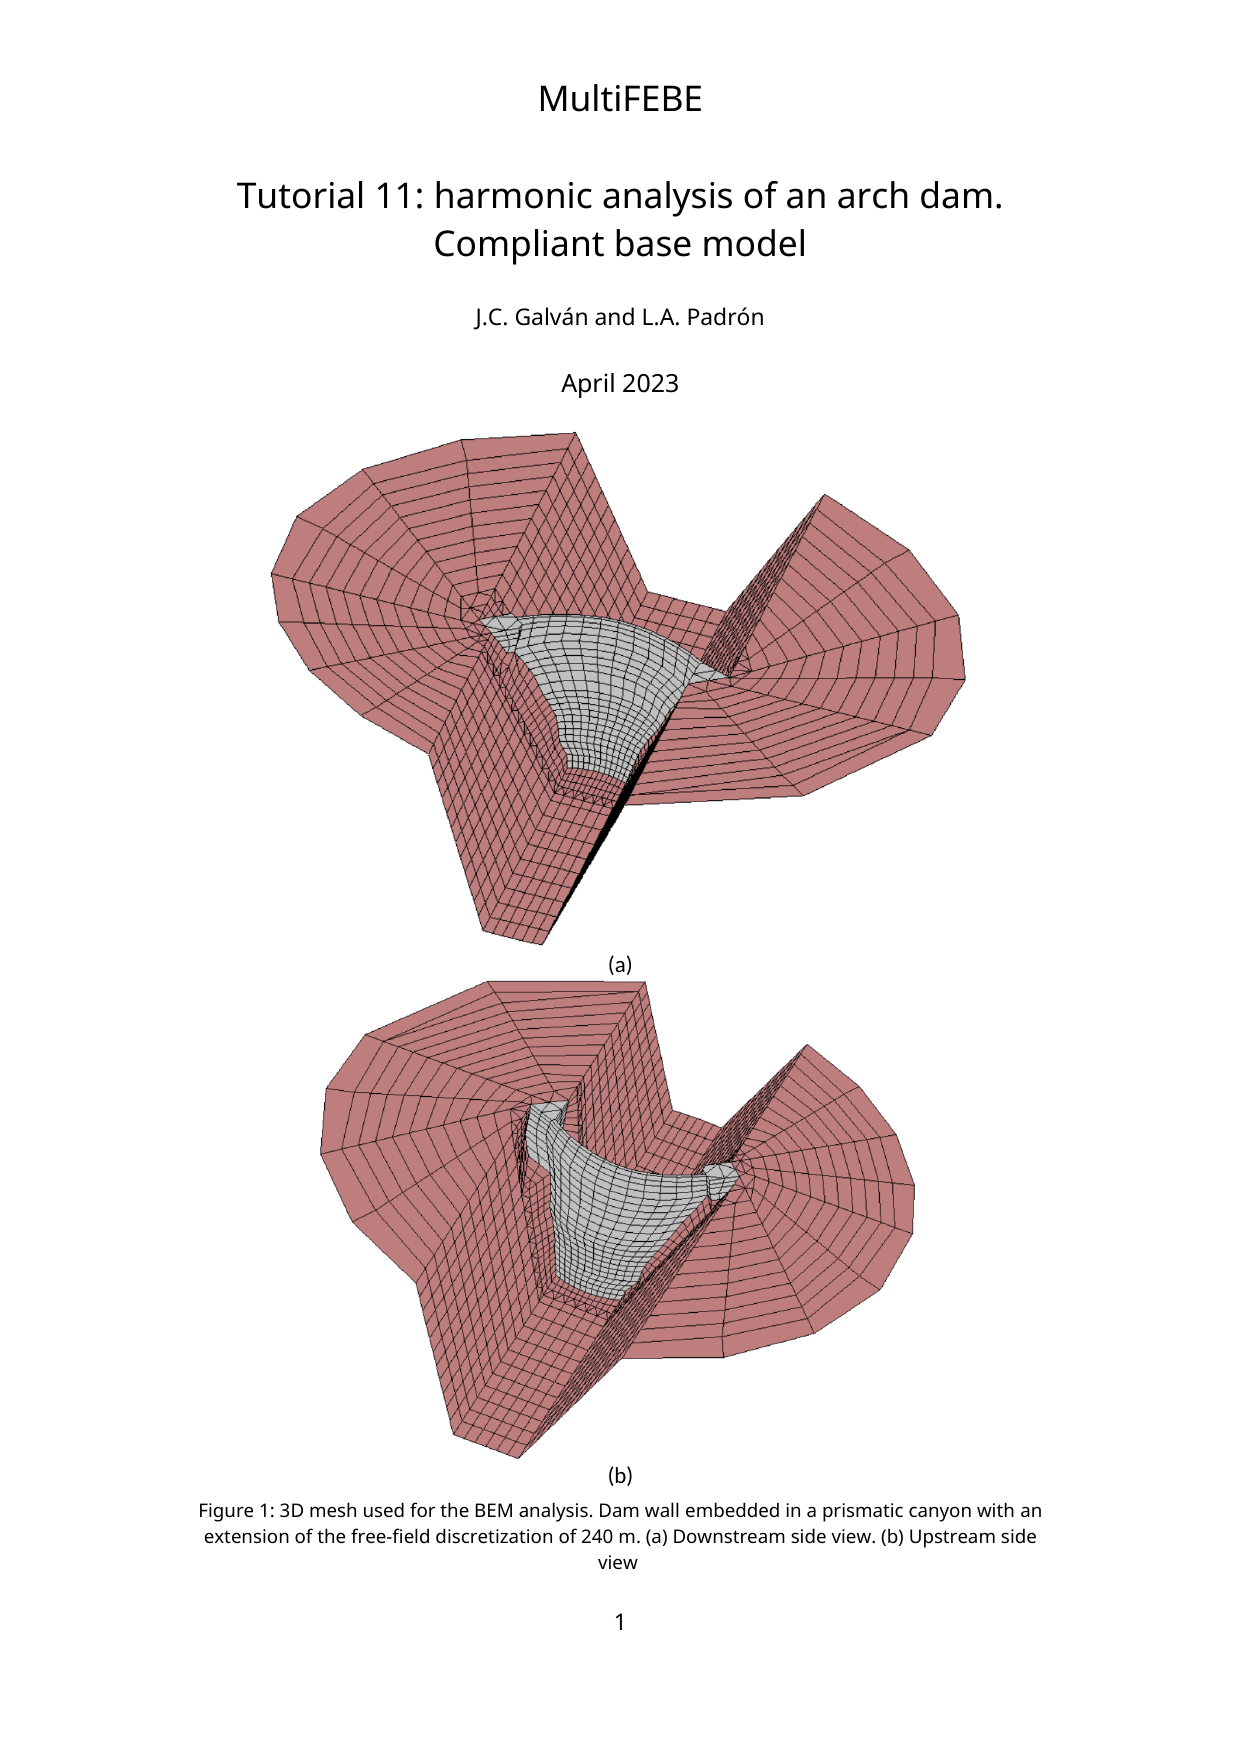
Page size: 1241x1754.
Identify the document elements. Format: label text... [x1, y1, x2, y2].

text Tutorial 11: harmonic analysis of an arch dam. Compliant base model [177, 170, 1063, 267]
text April 2023 [177, 366, 1063, 400]
text J.C. Galván and L.A. Padrón [177, 301, 1063, 332]
table_cell Figure 1: 3D mesh used for the BEM analysis. Dam wall embedded in a prismatic canyon with an extension of the free-field discretization of 240 m. (a) Downstream side view. (b) Upstream side view [177, 1489, 1063, 1587]
table_header (a) (b) [177, 428, 1063, 1489]
text MultiFEBE [177, 74, 1063, 122]
